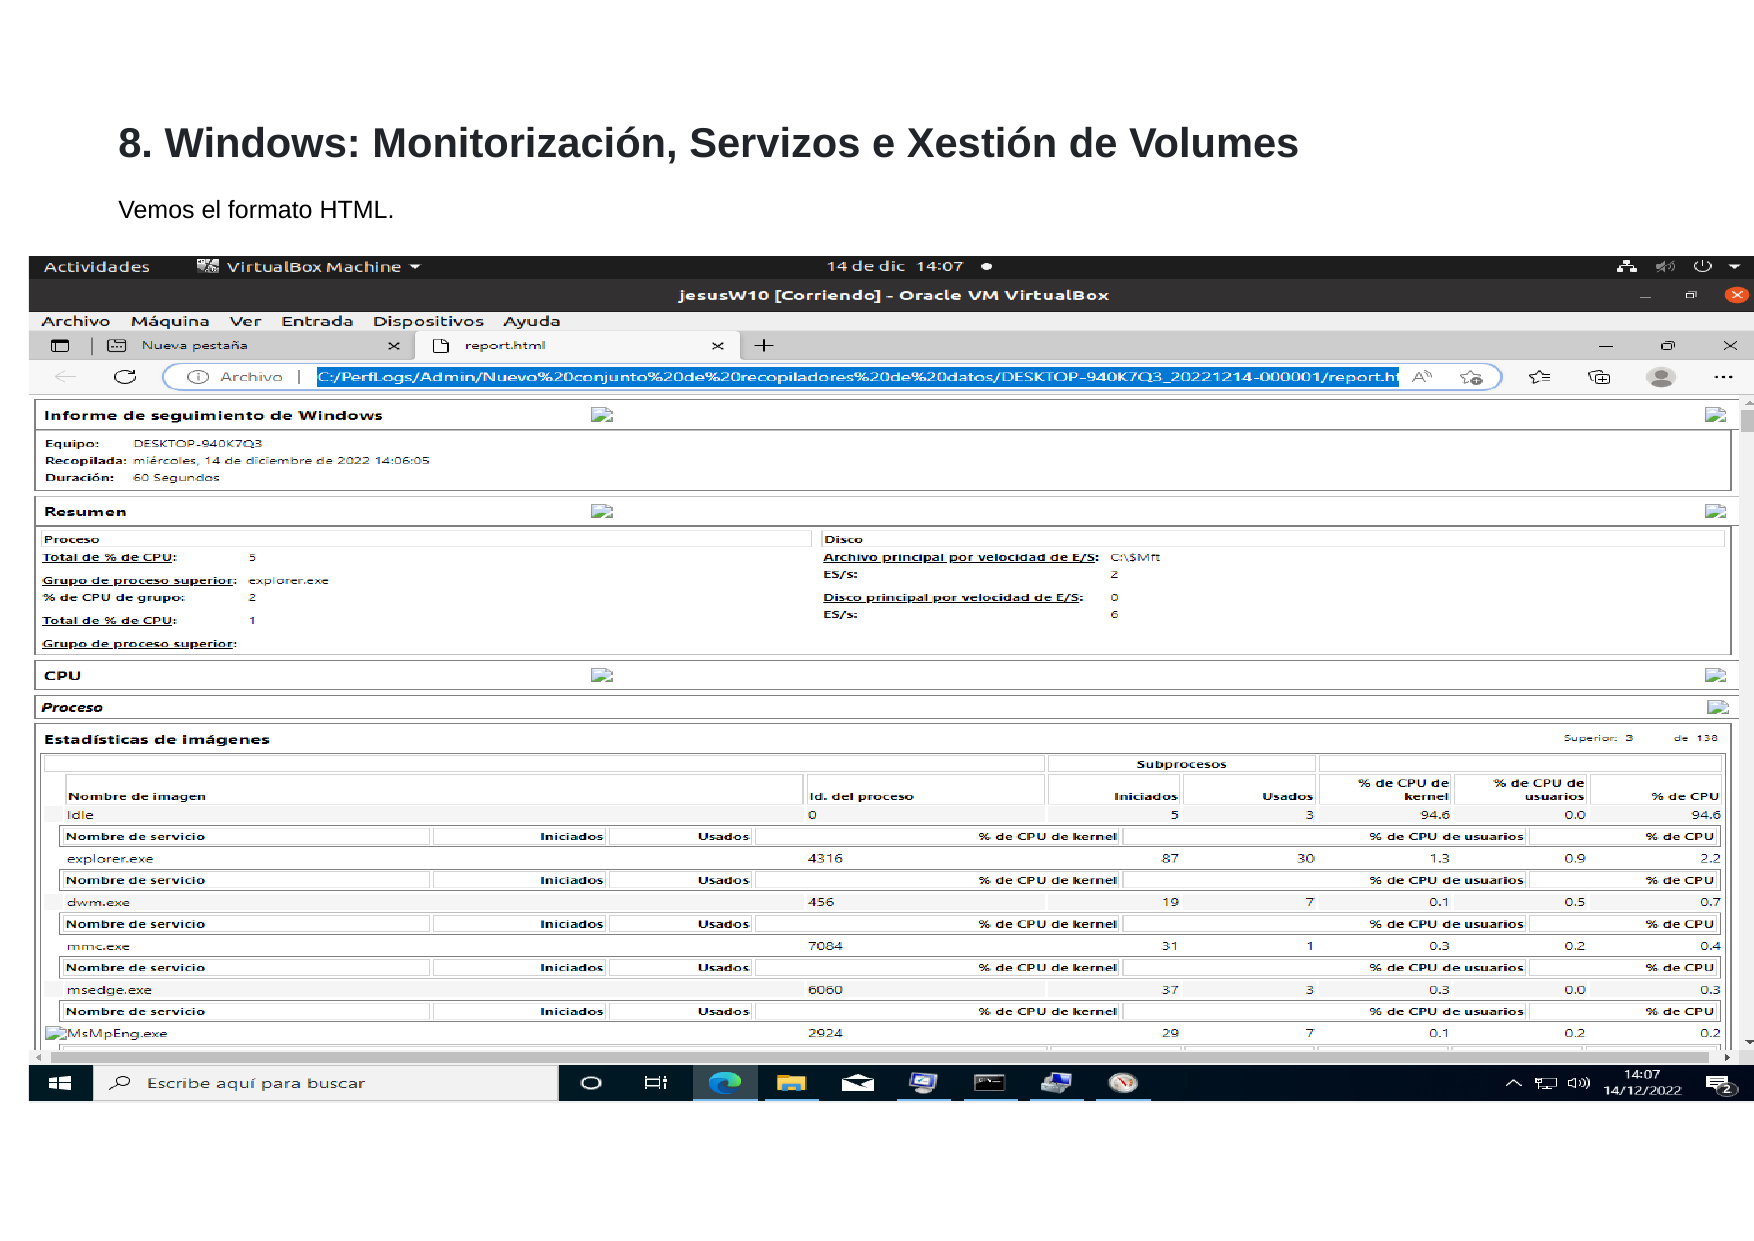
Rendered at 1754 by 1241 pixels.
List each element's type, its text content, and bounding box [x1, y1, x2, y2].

text Vemos el formato HTML. [118, 195, 1636, 223]
picture [28, 256, 1754, 1103]
text 8. Windows: Monitorización, Servizos e Xestión de Volumes [118, 118, 1636, 166]
